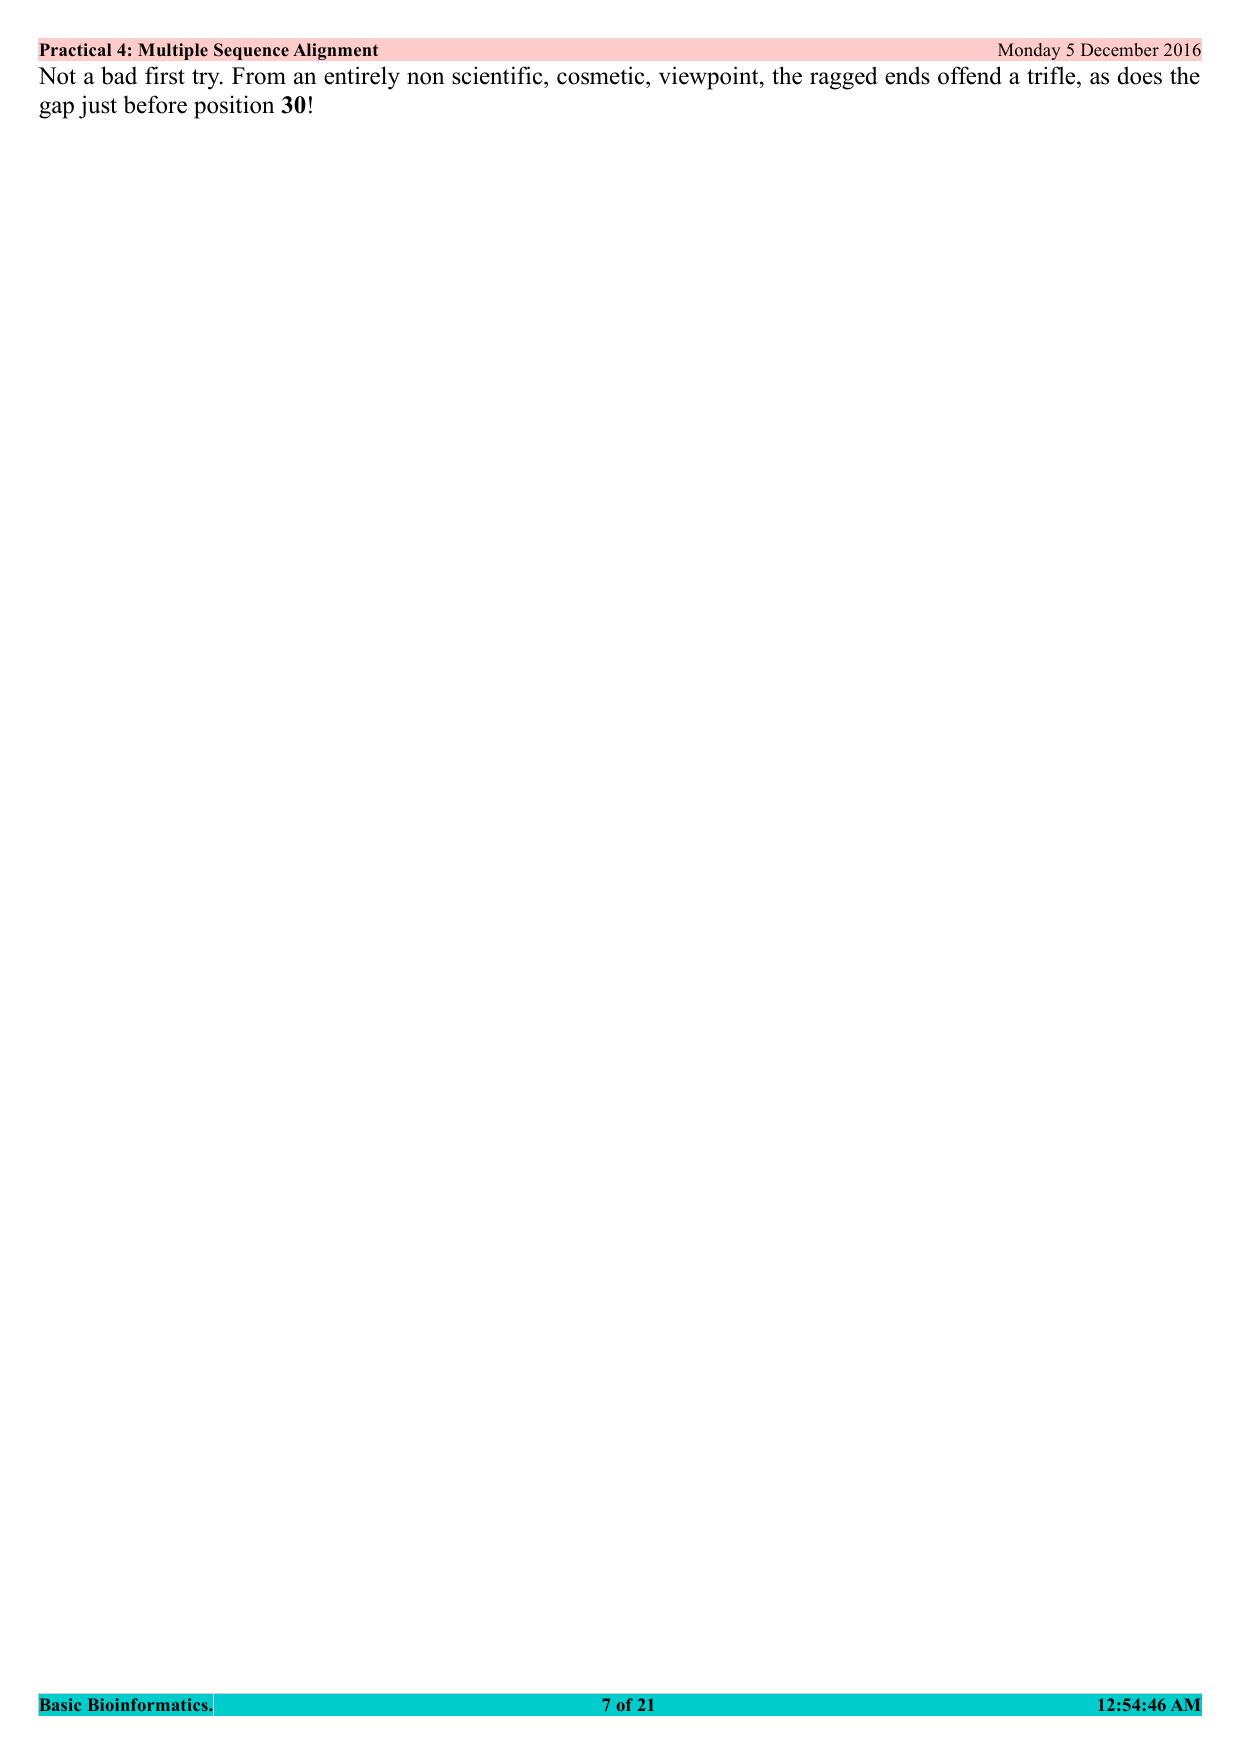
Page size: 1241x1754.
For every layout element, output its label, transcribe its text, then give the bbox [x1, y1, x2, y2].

text Not a bad first try. From an entirely non scientific, cosmetic, viewpoint, the ragged ends offend a trifle, as does the gap just before position 30! [38, 61, 1202, 119]
